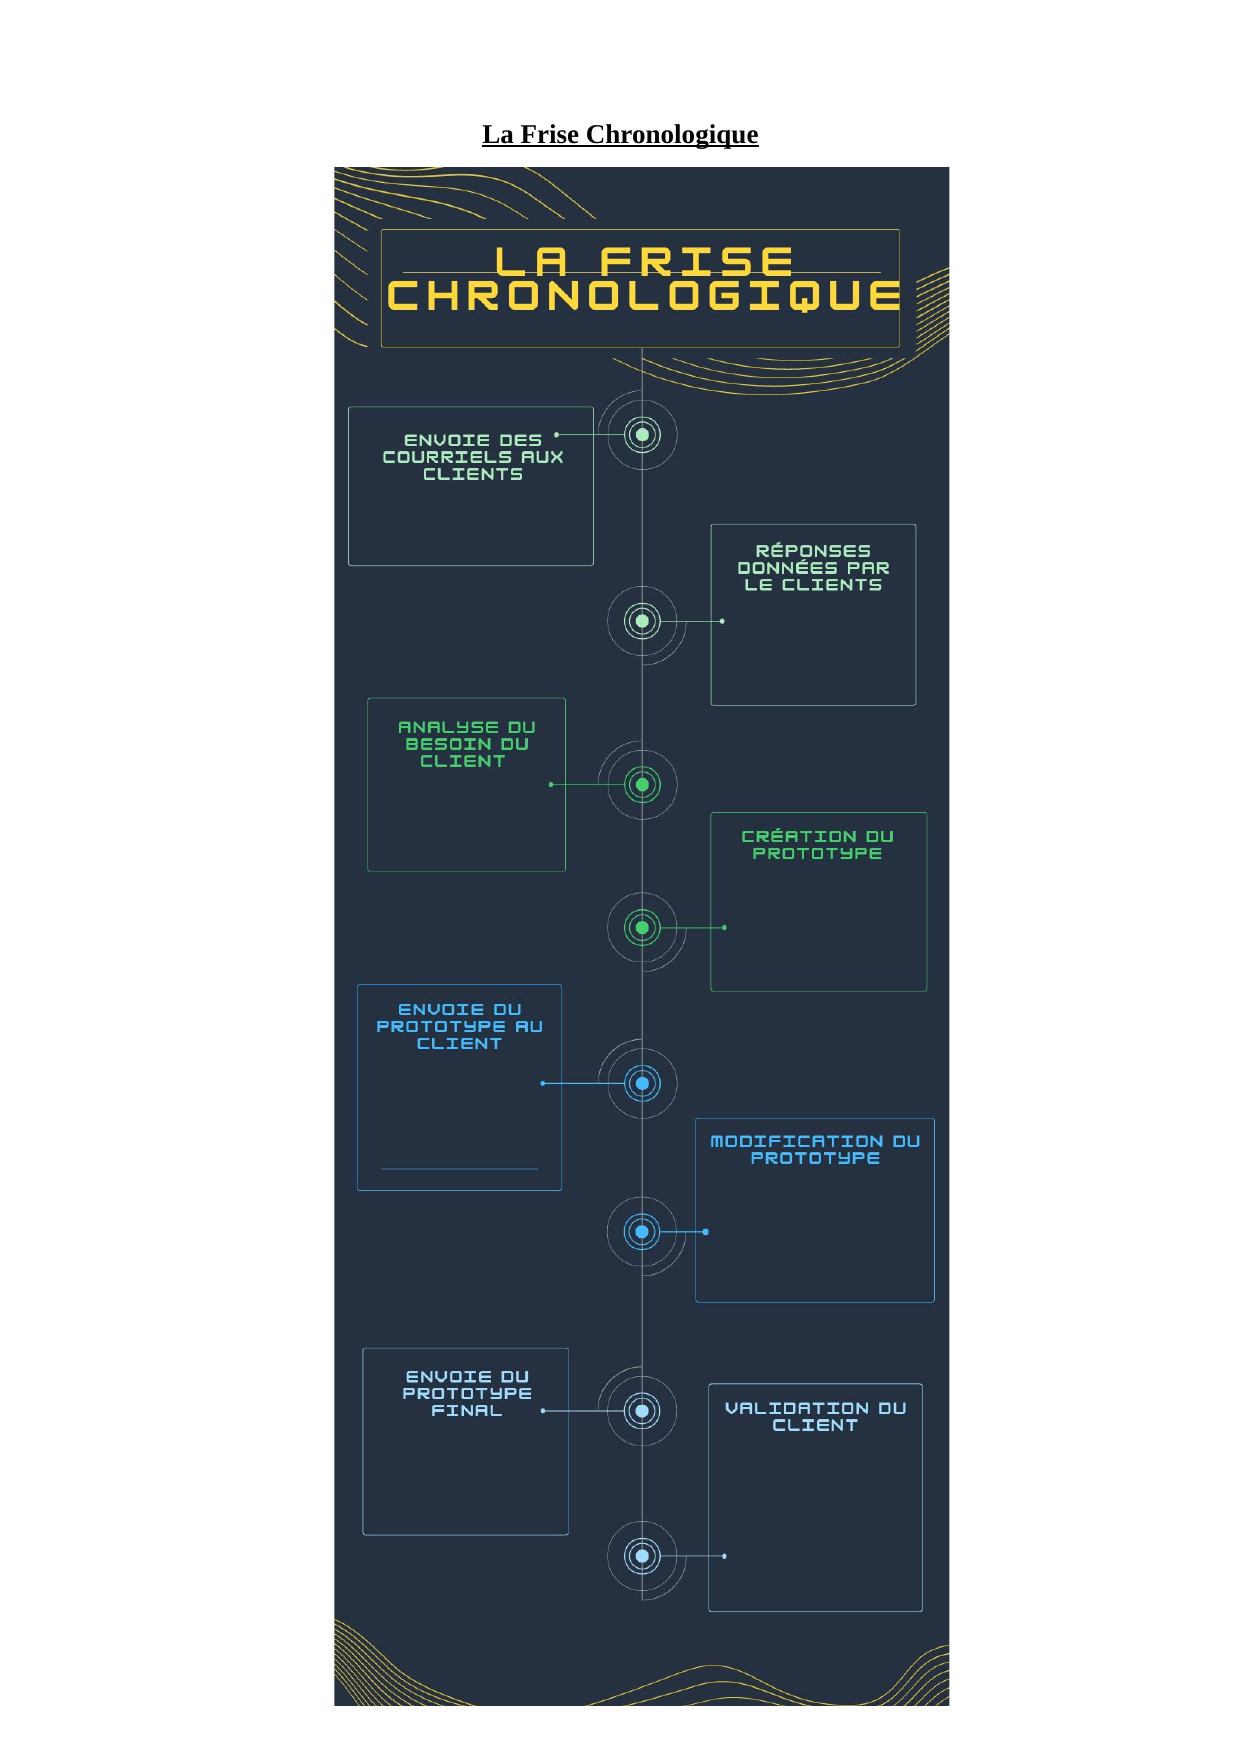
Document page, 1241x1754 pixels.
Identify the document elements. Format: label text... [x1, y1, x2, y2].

picture [334, 167, 950, 1706]
text La Frise Chronologique [118, 118, 1122, 149]
